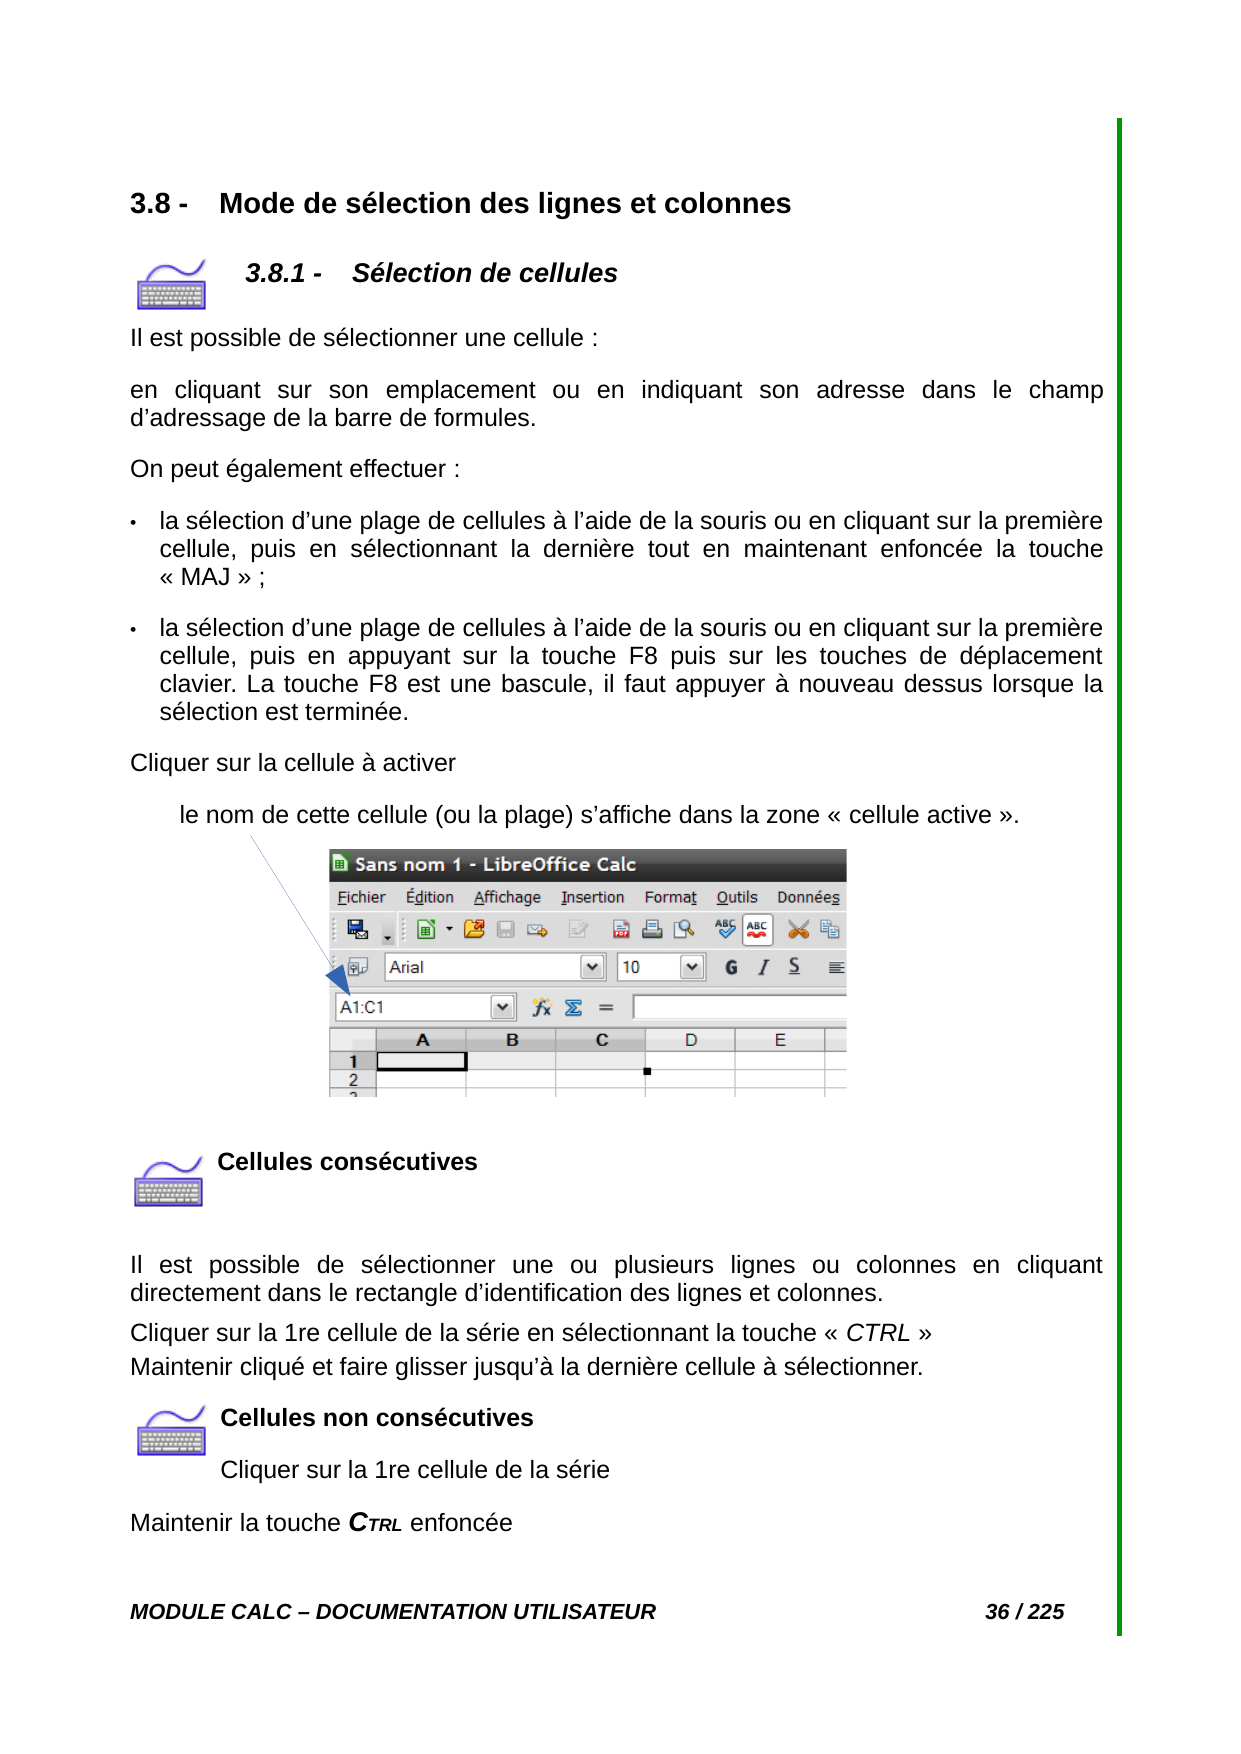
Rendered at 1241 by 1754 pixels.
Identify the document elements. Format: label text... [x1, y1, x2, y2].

text Cliquer sur la 1re cellule de la série en sélectionnant la touche « CTRL » [130, 1319, 1105, 1347]
text Cliquer sur la cellule à activer [130, 749, 1105, 777]
text Cellules non consécutives [209, 1404, 1105, 1432]
text Il est possible de sélectionner une ou plusieurs lignes ou colonnes en cliquant directement dans le rectangle d’identification des lignes et colonnes. [130, 1251, 1105, 1307]
text Il est possible de sélectionner une cellule : [130, 324, 1105, 352]
picture [133, 248, 209, 324]
text Maintenir cliqué et faire glisser jusqu’à la dernière cellule à sélectionner. [130, 1352, 1105, 1380]
list la sélection d’une plage de cellules à l’aide de la souris ou en cliquant sur la première cellule, puis en sélectionnant la dernière tout en maintenant enfoncée la touche « MAJ » ; [130, 507, 1105, 590]
text en cliquant sur son emplacement ou en indiquant son adresse dans le champ d’adressage de la barre de formules. [130, 376, 1105, 431]
picture [133, 1394, 209, 1470]
text le nom de cette cellule (ou la plage) s’affiche dans la zone « cellule active ». [130, 801, 1105, 829]
text Cellules consécutives [206, 1148, 1105, 1176]
text On peut également effectuer : [130, 455, 1105, 483]
list la sélection d’une plage de cellules à l’aide de la souris ou en cliquant sur la première cellule, puis en appuyant sur la touche F8 puis sur les touches de déplacement clavier. La touche F8 est une bascule, il faut appuyer à nouveau dessus lorsque la sélection est terminée. [130, 614, 1105, 726]
subtitle Mode de sélection des lignes et colonnes [130, 187, 1105, 220]
picture [329, 849, 847, 1097]
text Cliquer sur la 1re cellule de la série [130, 1456, 1105, 1483]
subtitle Sélection de cellules [209, 258, 1105, 288]
picture [130, 1145, 206, 1221]
text Maintenir la touche Ctrl enfoncée [130, 1507, 1105, 1537]
